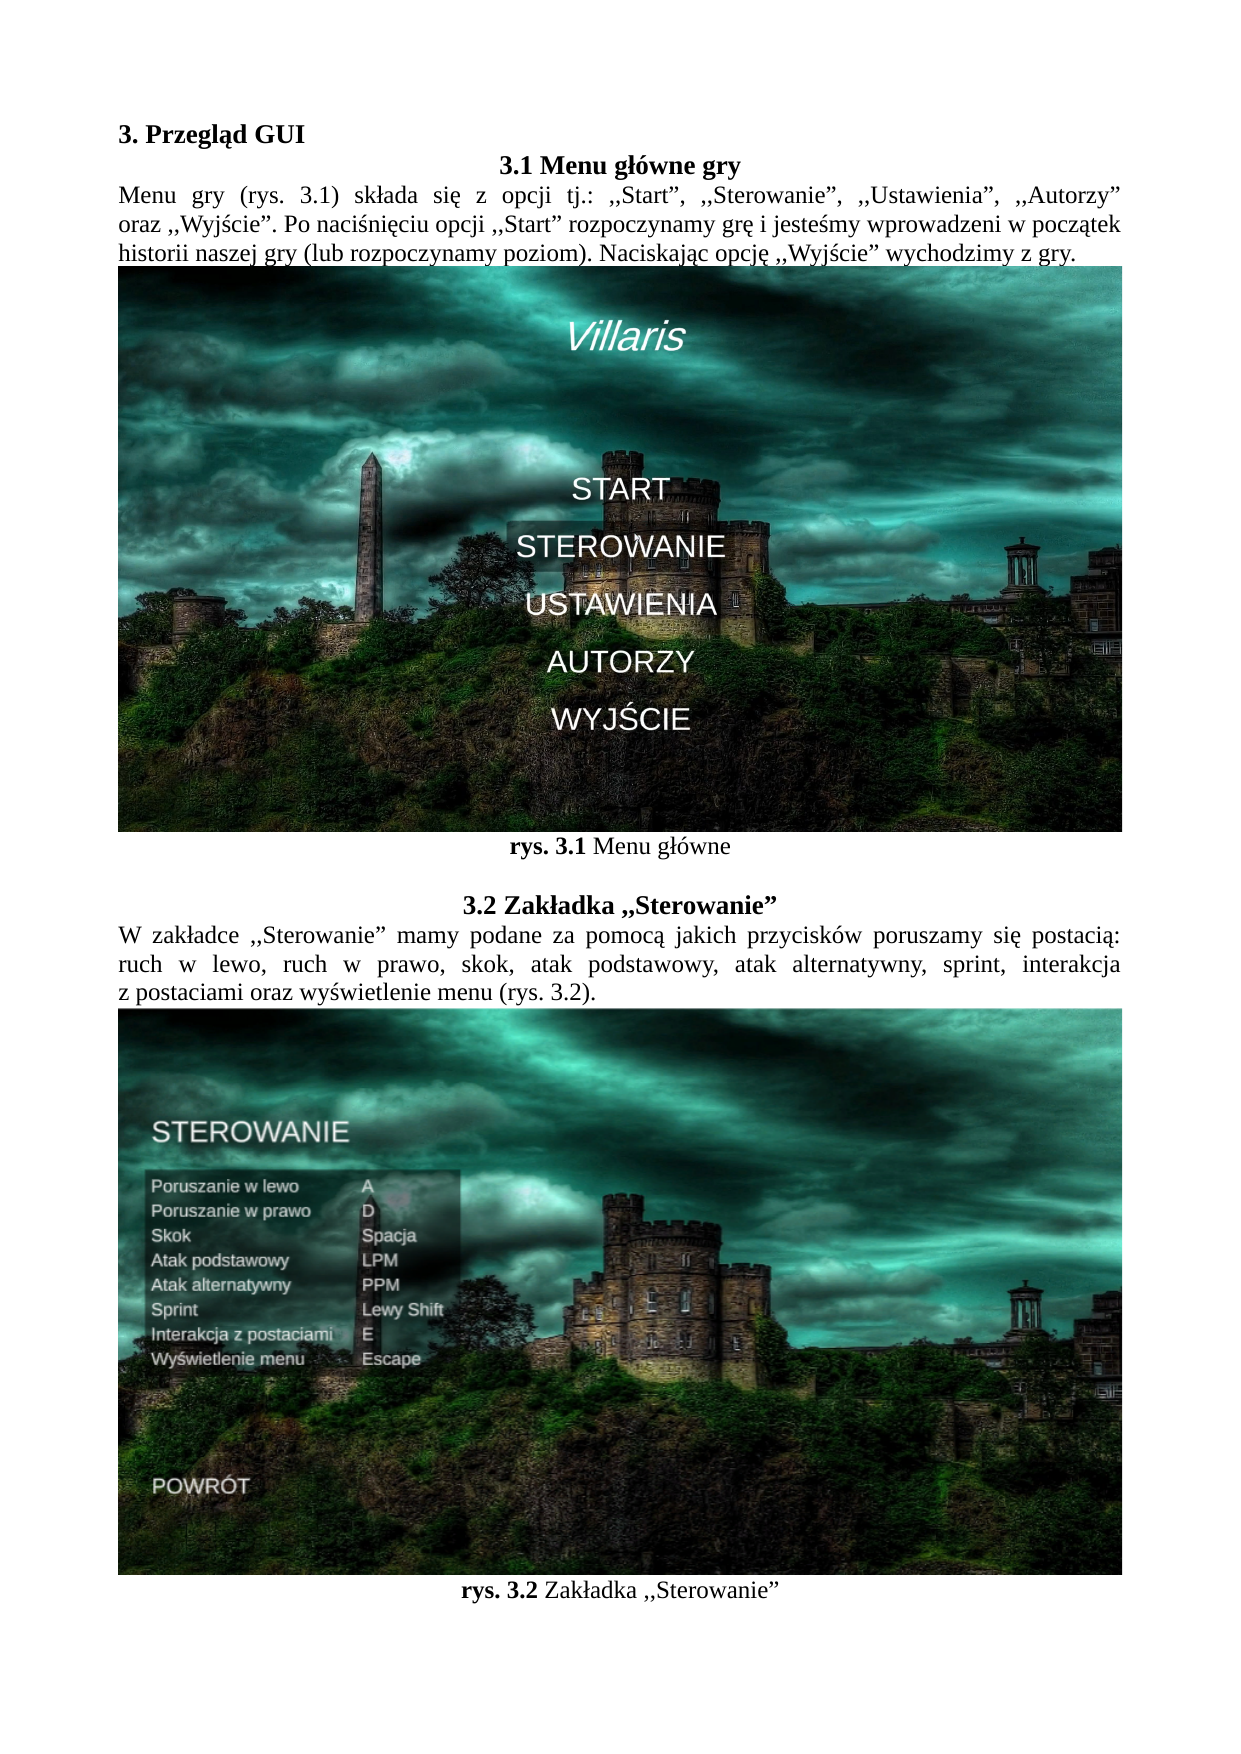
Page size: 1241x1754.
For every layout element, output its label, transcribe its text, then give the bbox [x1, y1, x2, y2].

text rys. 3.2 Zakładka ,,Sterowanie” [118, 1575, 1122, 1604]
picture [118, 266, 1123, 832]
text 3.1 Menu główne gry [118, 149, 1122, 180]
text Menu gry (rys. 3.1) składa się z opcji tj.: ,,Start”, ,,Sterowanie”, ,,Ustawienia”, ,,Autorzy” oraz ,,Wyjście”. Po naciśnięciu opcji ,,Start” rozpoczynamy grę i jesteśmy wprowadzeni w początek historii naszej gry (lub rozpoczynamy poziom). Naciskając opcję ,,Wyjście” wychodzimy z gry. [118, 180, 1122, 266]
text W zakładce ,,Sterowanie” mamy podane za pomocą jakich przycisków poruszamy się postacią: ruch w lewo, ruch w prawo, skok, atak podstawowy, atak alternatywny, sprint, interakcja z postaciami oraz wyświetlenie menu (rys. 3.2). [118, 920, 1122, 1006]
picture [118, 1008, 1123, 1575]
text 3.2 Zakładka ,,Sterowanie” [118, 889, 1122, 920]
text 3. Przegląd GUI [118, 118, 1122, 149]
text rys. 3.1 Menu główne [118, 832, 1122, 860]
